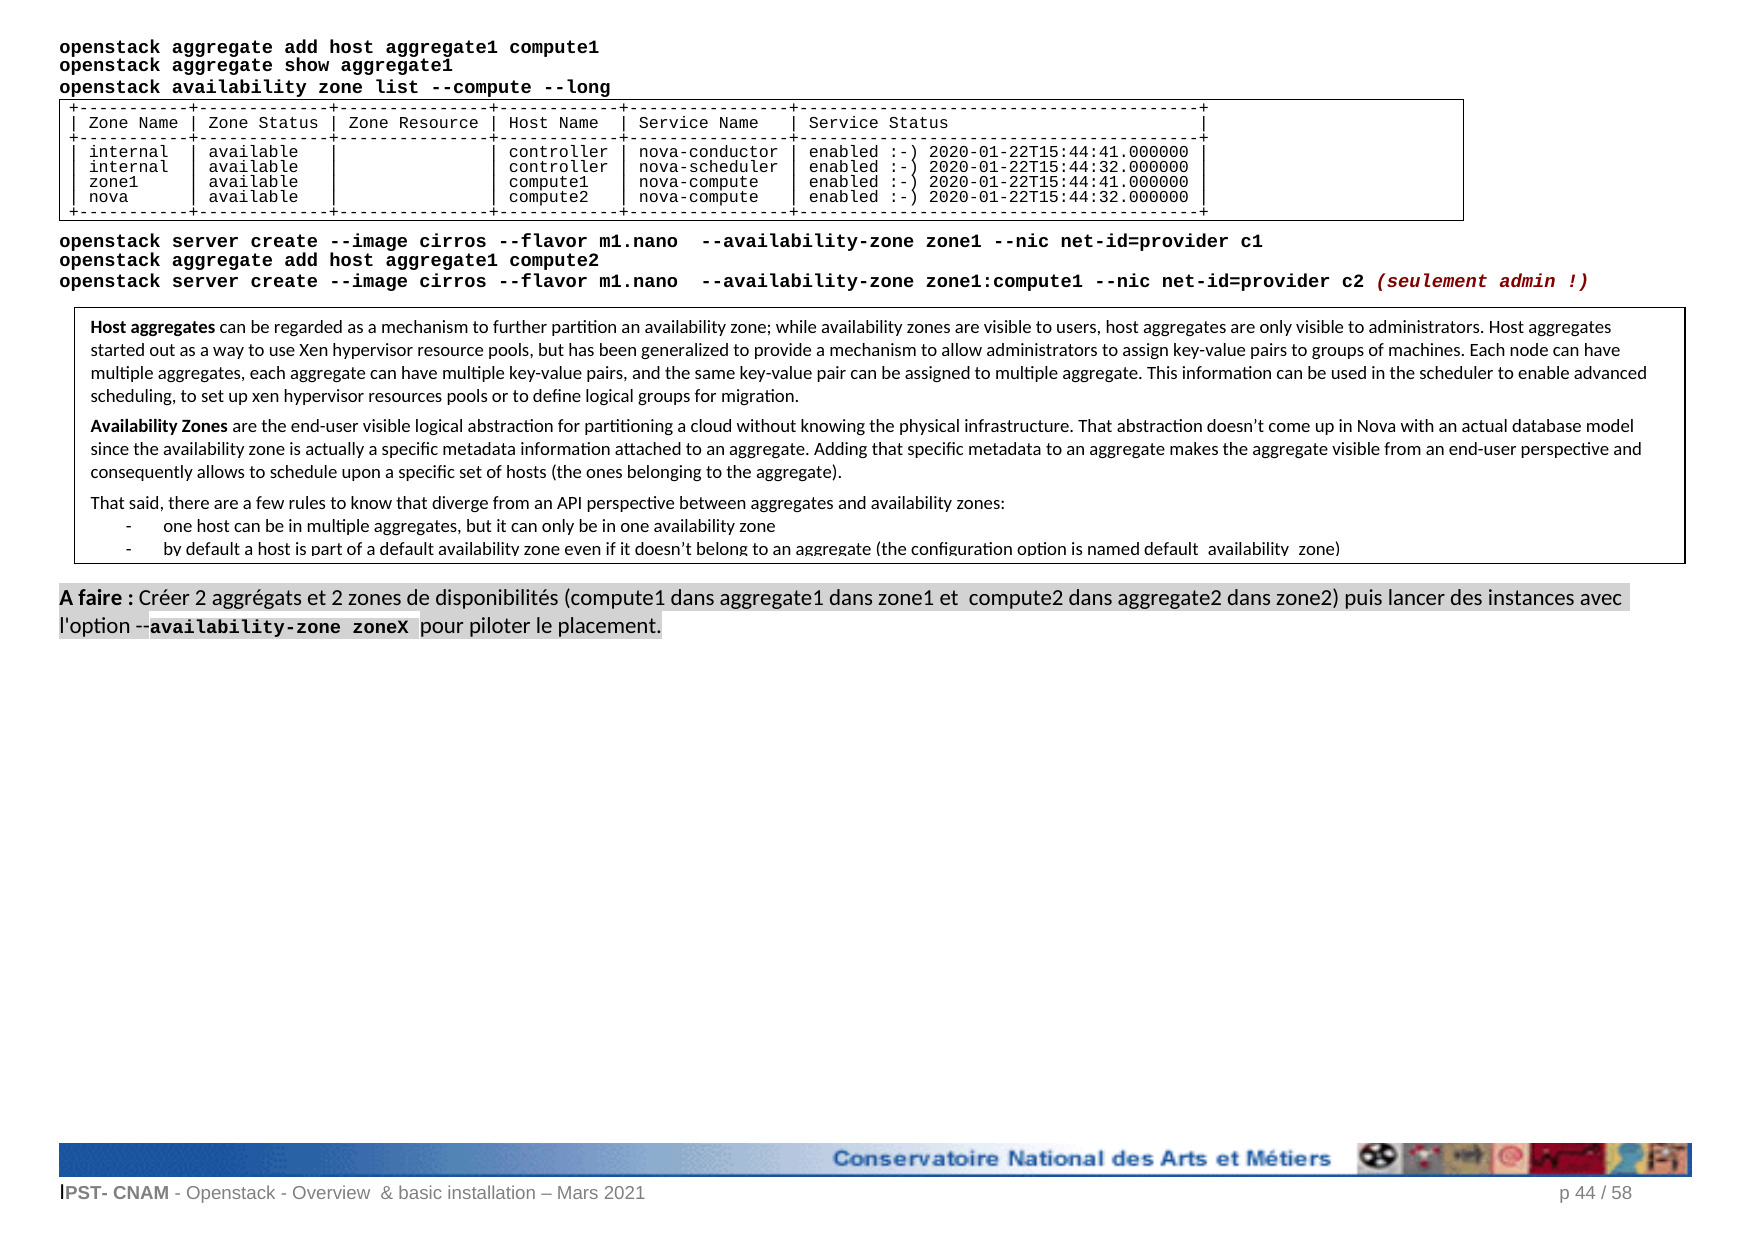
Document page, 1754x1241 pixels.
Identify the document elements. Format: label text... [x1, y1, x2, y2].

text | zone1 | available | | compute1 | nova-compute | enabled :-) 2020-01-22T15:44:41.000000 | [913, 173, 1202, 187]
text | nova | available | | compute2 | nova-compute | enabled :-) 2020-01-22T15:44:32.000000 | [194, 187, 332, 202]
text | nova | available | | compute2 | nova-compute | enabled :-) 2020-01-22T15:44:32.000000 | [913, 187, 1202, 202]
text | internal | available | | controller | nova-conductor | enabled :-) 2020-01-22T15:44:41.000000 | [60, 143, 1463, 158]
text Host aggregates can be regarded as a mechanism to further partition an availability zone; while availability zones are visible to users, host aggregates are only visible to administrators. Host aggregates started out as a way to use Xen hypervisor resource pools, but has been generalized to provide a mechanism to allow administrators to assign key-value pairs to groups of machines. Each node can have multiple aggregates, each aggregate can have multiple key-value pairs, and the same key-value pair can be assigned to multiple aggregate. This information can be used in the scheduler to enable advanced scheduling, to set up xen hypervisor resources pools or to define logical groups for migration. [90, 315, 1669, 407]
text +-----------+-------------+---------------+------------+----------------+----------------------------------------+ [60, 100, 1463, 113]
text | internal | available | | controller | nova-scheduler | enabled :-) 2020-01-22T15:44:32.000000 | [913, 158, 1202, 173]
text | internal | available | | controller | nova-scheduler | enabled :-) 2020-01-22T15:44:32.000000 | [624, 158, 792, 173]
text openstack server create --image cirros --flavor m1.nano --availability-zone zone1 --nic net-id=provider c1 [59, 236, 1695, 251]
text Availability Zones are the end-user visible logical abstraction for partitioning a cloud without knowing the physical infrastructure. That abstraction doesn’t come up in Nova with an actual database model since the availability zone is actually a specific metadata information attached to an aggregate. Adding that specific metadata to an aggregate makes the aggregate visible from an end-user perspective and consequently allows to schedule upon a specific set of hosts (the ones belonging to the aggregate). [90, 414, 1669, 483]
text | nova | available | | compute2 | nova-compute | enabled :-) 2020-01-22T15:44:32.000000 | [494, 187, 622, 202]
text openstack aggregate add host aggregate1 compute2 [59, 251, 1695, 272]
text | nova | available | | compute2 | nova-compute | enabled :-) 2020-01-22T15:44:32.000000 | [334, 187, 492, 202]
text +-----------+-------------+---------------+------------+----------------+----------------------------------------+ [60, 128, 1463, 143]
text | nova | available | | compute2 | nova-compute | enabled :-) 2020-01-22T15:44:32.000000 | [1204, 187, 1463, 202]
text A faire : Créer 2 aggrégats et 2 zones de disponibilités (compute1 dans aggregate1 dans zone1 et compute2 dans aggregate2 dans zone2) puis lancer des instances avec l'option --availability-zone zoneX pour piloter le placement. [59, 583, 1695, 639]
text +-----------+-------------+---------------+------------+----------------+----------------------------------------+ [60, 202, 1463, 220]
text | nova | available | | compute2 | nova-compute | enabled :-) 2020-01-22T15:44:32.000000 | [624, 187, 792, 202]
text openstack availability zone list --compute --long [59, 77, 1695, 99]
text openstack aggregate add host aggregate1 compute1 [59, 41, 1695, 56]
text That said, there are a few rules to know that diverge from an API perspective between aggregates and availability zones: [90, 491, 1669, 514]
text | Zone Name | Zone Status | Zone Resource | Host Name | Service Name | Service Status | [60, 113, 1463, 128]
text | nova | available | | compute2 | nova-compute | enabled :-) 2020-01-22T15:44:32.000000 | [794, 187, 914, 202]
text | internal | available | | controller | nova-scheduler | enabled :-) 2020-01-22T15:44:32.000000 | [1204, 158, 1463, 173]
text | internal | available | | controller | nova-scheduler | enabled :-) 2020-01-22T15:44:32.000000 | [194, 158, 332, 173]
text | zone1 | available | | compute1 | nova-compute | enabled :-) 2020-01-22T15:44:41.000000 | [1204, 173, 1463, 187]
text | zone1 | available | | compute1 | nova-compute | enabled :-) 2020-01-22T15:44:41.000000 | [194, 173, 332, 187]
list one host can be in multiple aggregates, but it can only be in one availability zone [126, 514, 1669, 537]
text | zone1 | available | | compute1 | nova-compute | enabled :-) 2020-01-22T15:44:41.000000 | [624, 173, 792, 187]
text | internal | available | | controller | nova-scheduler | enabled :-) 2020-01-22T15:44:32.000000 | [334, 158, 492, 173]
text | zone1 | available | | compute1 | nova-compute | enabled :-) 2020-01-22T15:44:41.000000 | [334, 173, 492, 187]
text openstack aggregate show aggregate1 [59, 56, 1695, 77]
list by default a host is part of a default availability zone even if it doesn’t belong to an aggregate (the configuration option is named default_availability_zone) [126, 537, 1669, 556]
text openstack server create --image cirros --flavor m1.nano --availability-zone zone1:compute1 --nic net-id=provider c2 (seulement admin !) [59, 272, 1695, 293]
